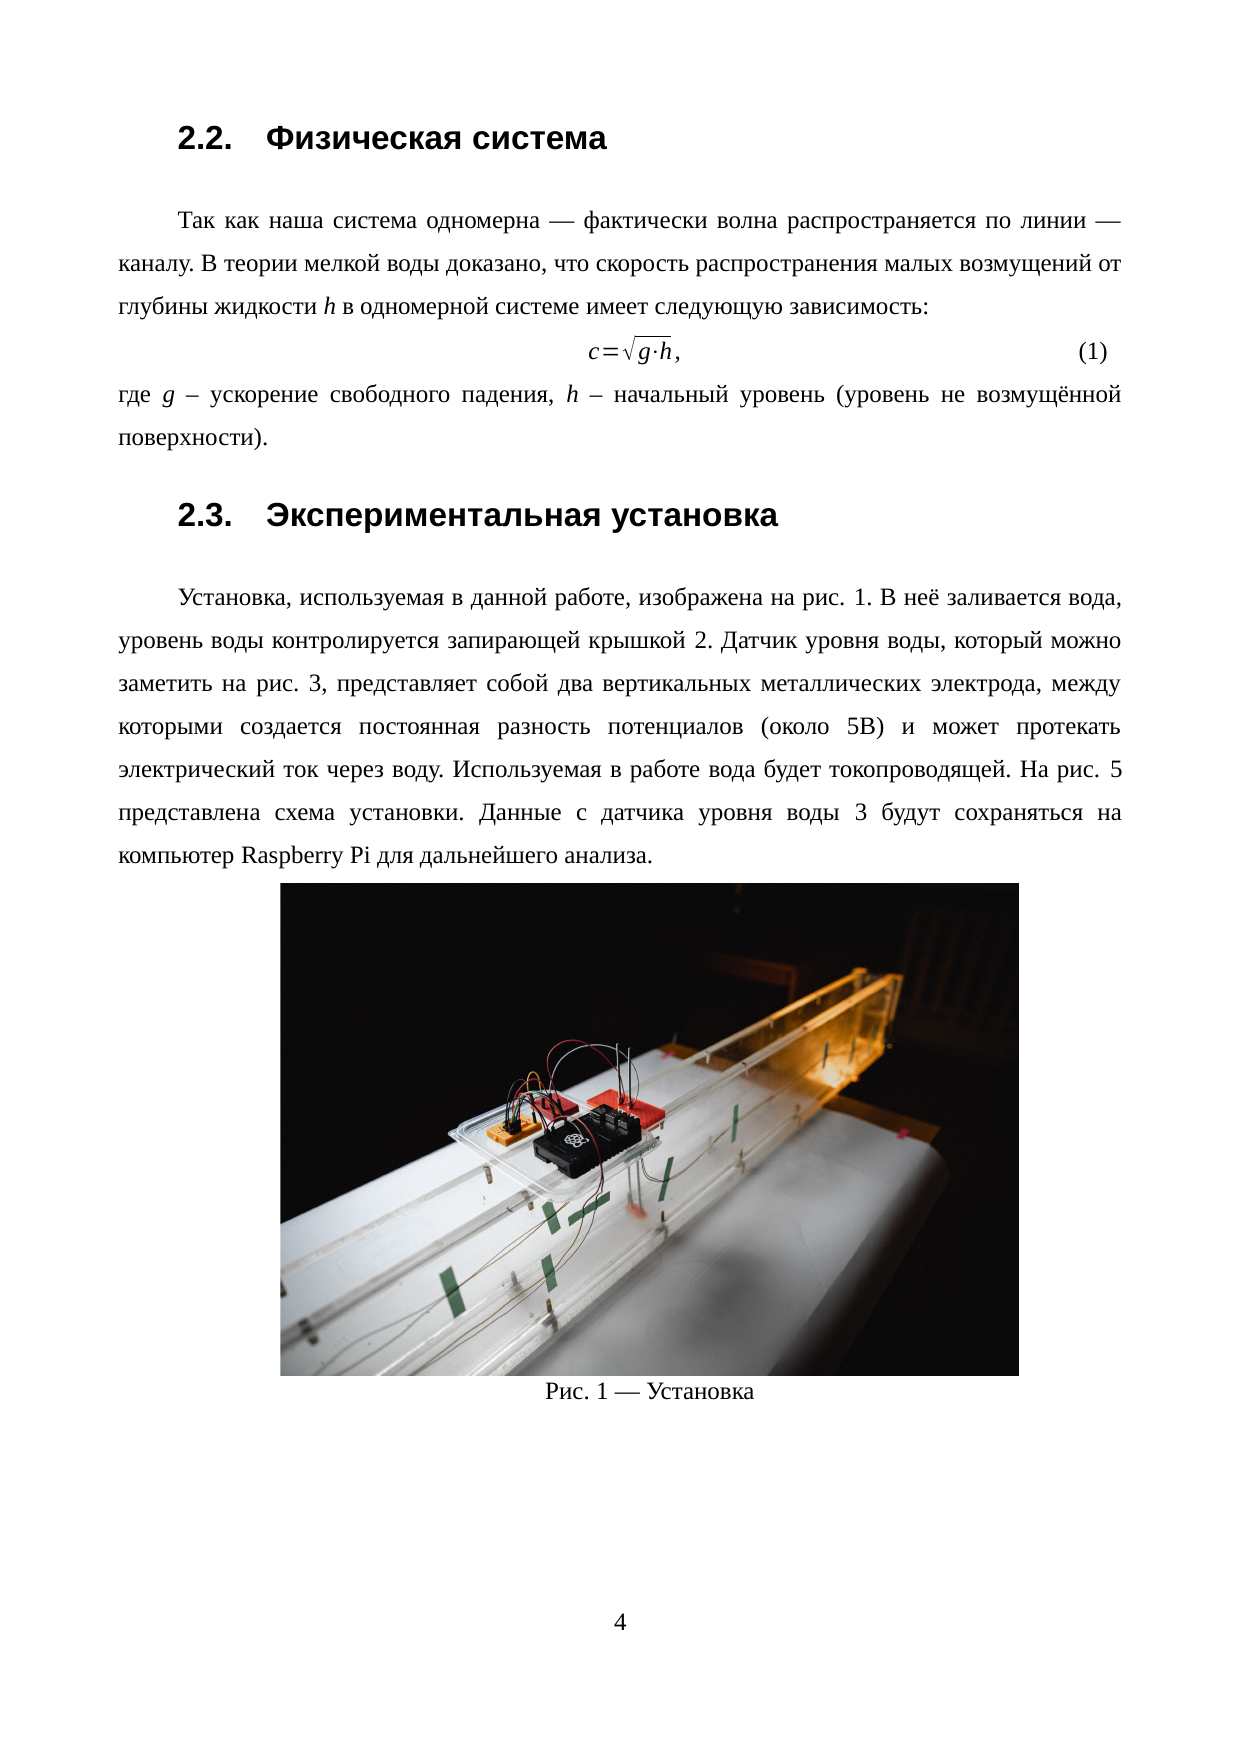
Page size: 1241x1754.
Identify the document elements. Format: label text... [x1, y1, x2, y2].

text Так как наша система одномерна — фактически волна распространяется по линии — каналу. В теории мелкой воды доказано, что скорость распространения малых возмущений от глубины жидкости h в одномерной системе имеет следующую зависимость: [118, 205, 1122, 320]
subtitle Экспериментальная установка [118, 494, 1122, 533]
text (1) [118, 334, 1122, 364]
picture [280, 883, 1019, 1376]
text где g – ускорение свободного падения, h – начальный уровень (уровень не возмущённой поверхности). [118, 379, 1122, 451]
text Рис. 1 — Установка [118, 1376, 1122, 1405]
text Установка, используемая в данной работе, изображена на рис. 1. В неё заливается вода, уровень воды контролируется запирающей крышкой 2. Датчик уровня воды, который можно заметить на рис. 3, представляет собой два вертикальных металлических электрода, между которыми создается постоянная разность потенциалов (около 5В) и может протекать электрический ток через воду. Используемая в работе вода будет токопроводящей. На рис. 5 представлена схема установки. Данные с датчика уровня воды 3 будут сохраняться на компьютер Raspberry Pi для дальнейшего анализа. [118, 582, 1122, 869]
subtitle Физическая система [118, 118, 1122, 157]
